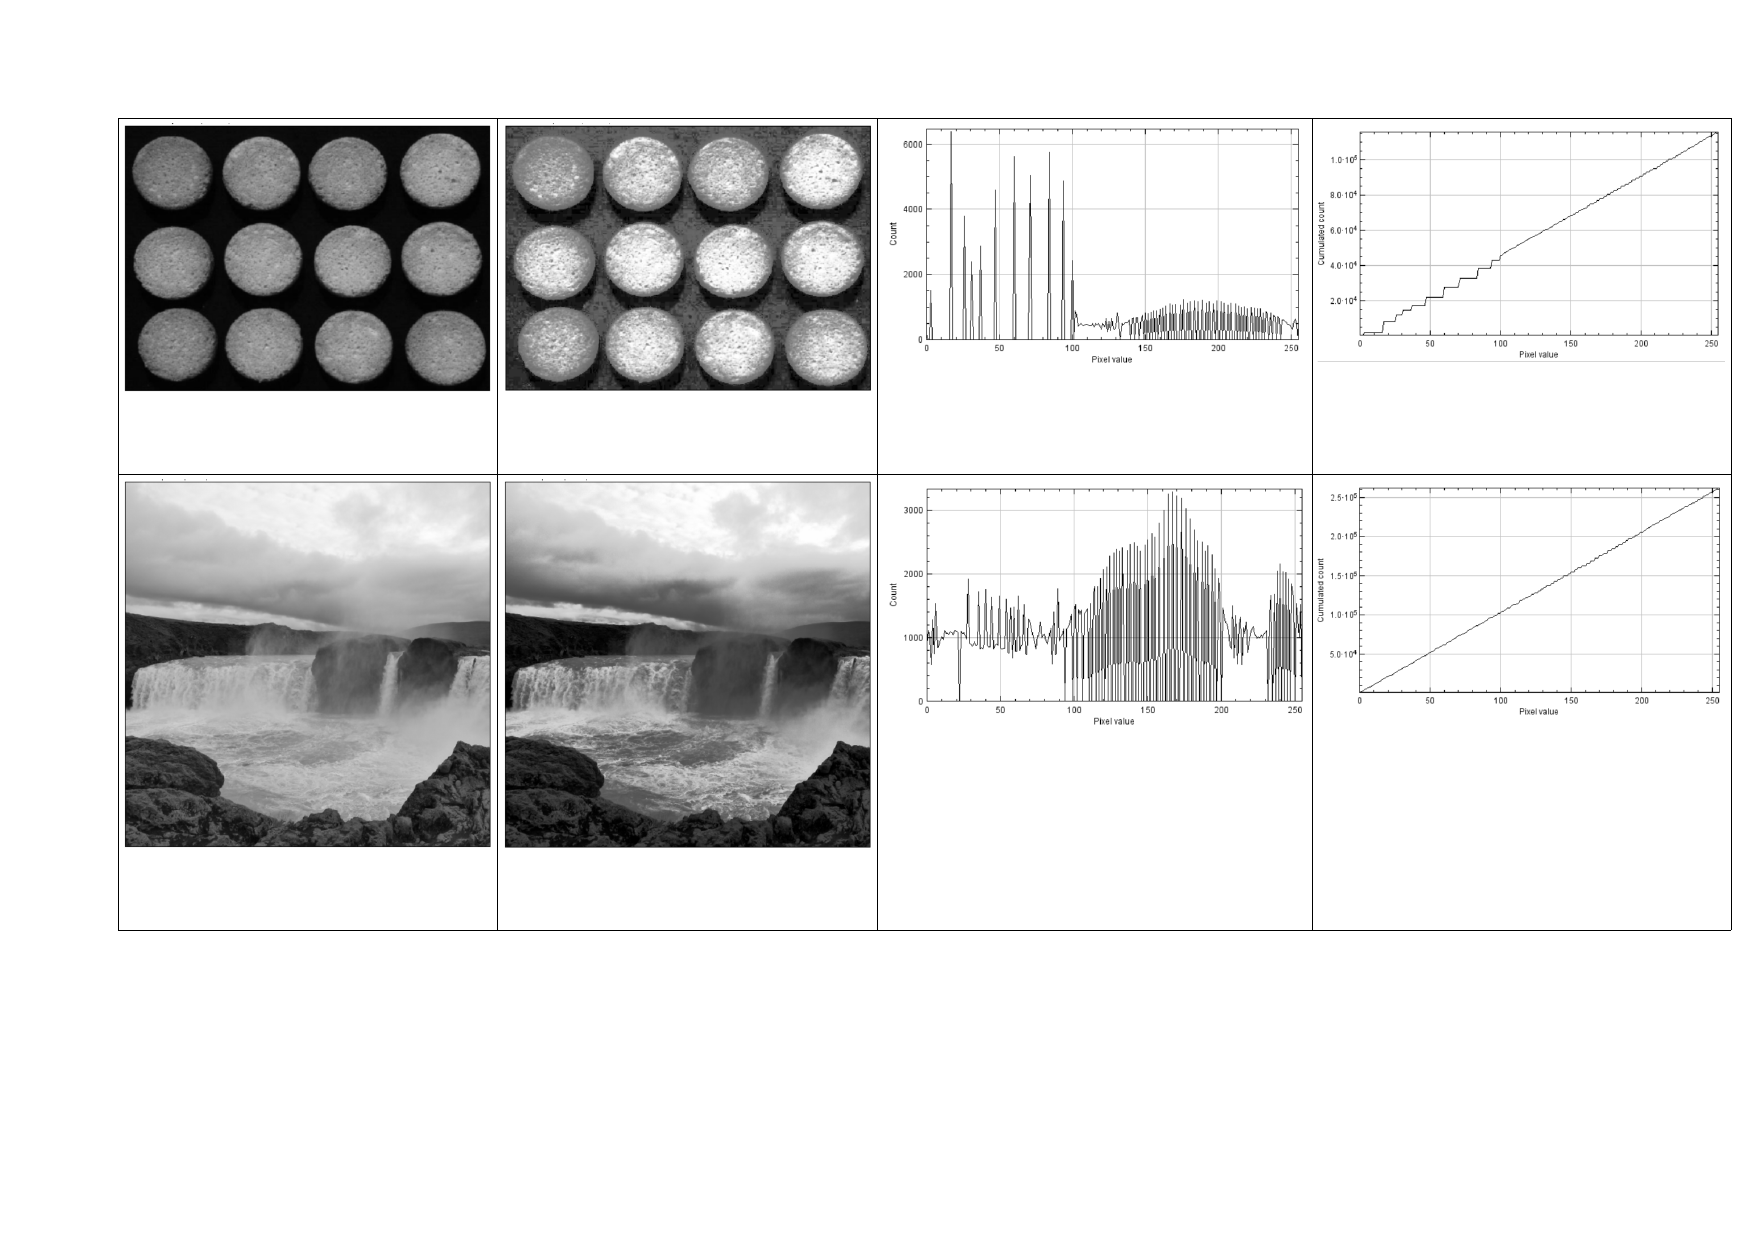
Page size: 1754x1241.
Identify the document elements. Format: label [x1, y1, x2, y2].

picture [1317, 479, 1725, 717]
table_cell [1313, 119, 1731, 474]
table_cell [878, 119, 1312, 474]
table_cell [878, 475, 1312, 930]
picture [882, 479, 1307, 728]
table_cell [119, 475, 497, 930]
picture [503, 479, 872, 850]
picture [123, 123, 492, 392]
table_cell [498, 119, 877, 474]
table_cell [119, 119, 497, 474]
picture [882, 123, 1307, 365]
picture [123, 479, 492, 849]
table_cell [498, 475, 877, 930]
picture [1317, 123, 1725, 362]
picture [503, 123, 872, 393]
table_cell [1313, 475, 1731, 930]
